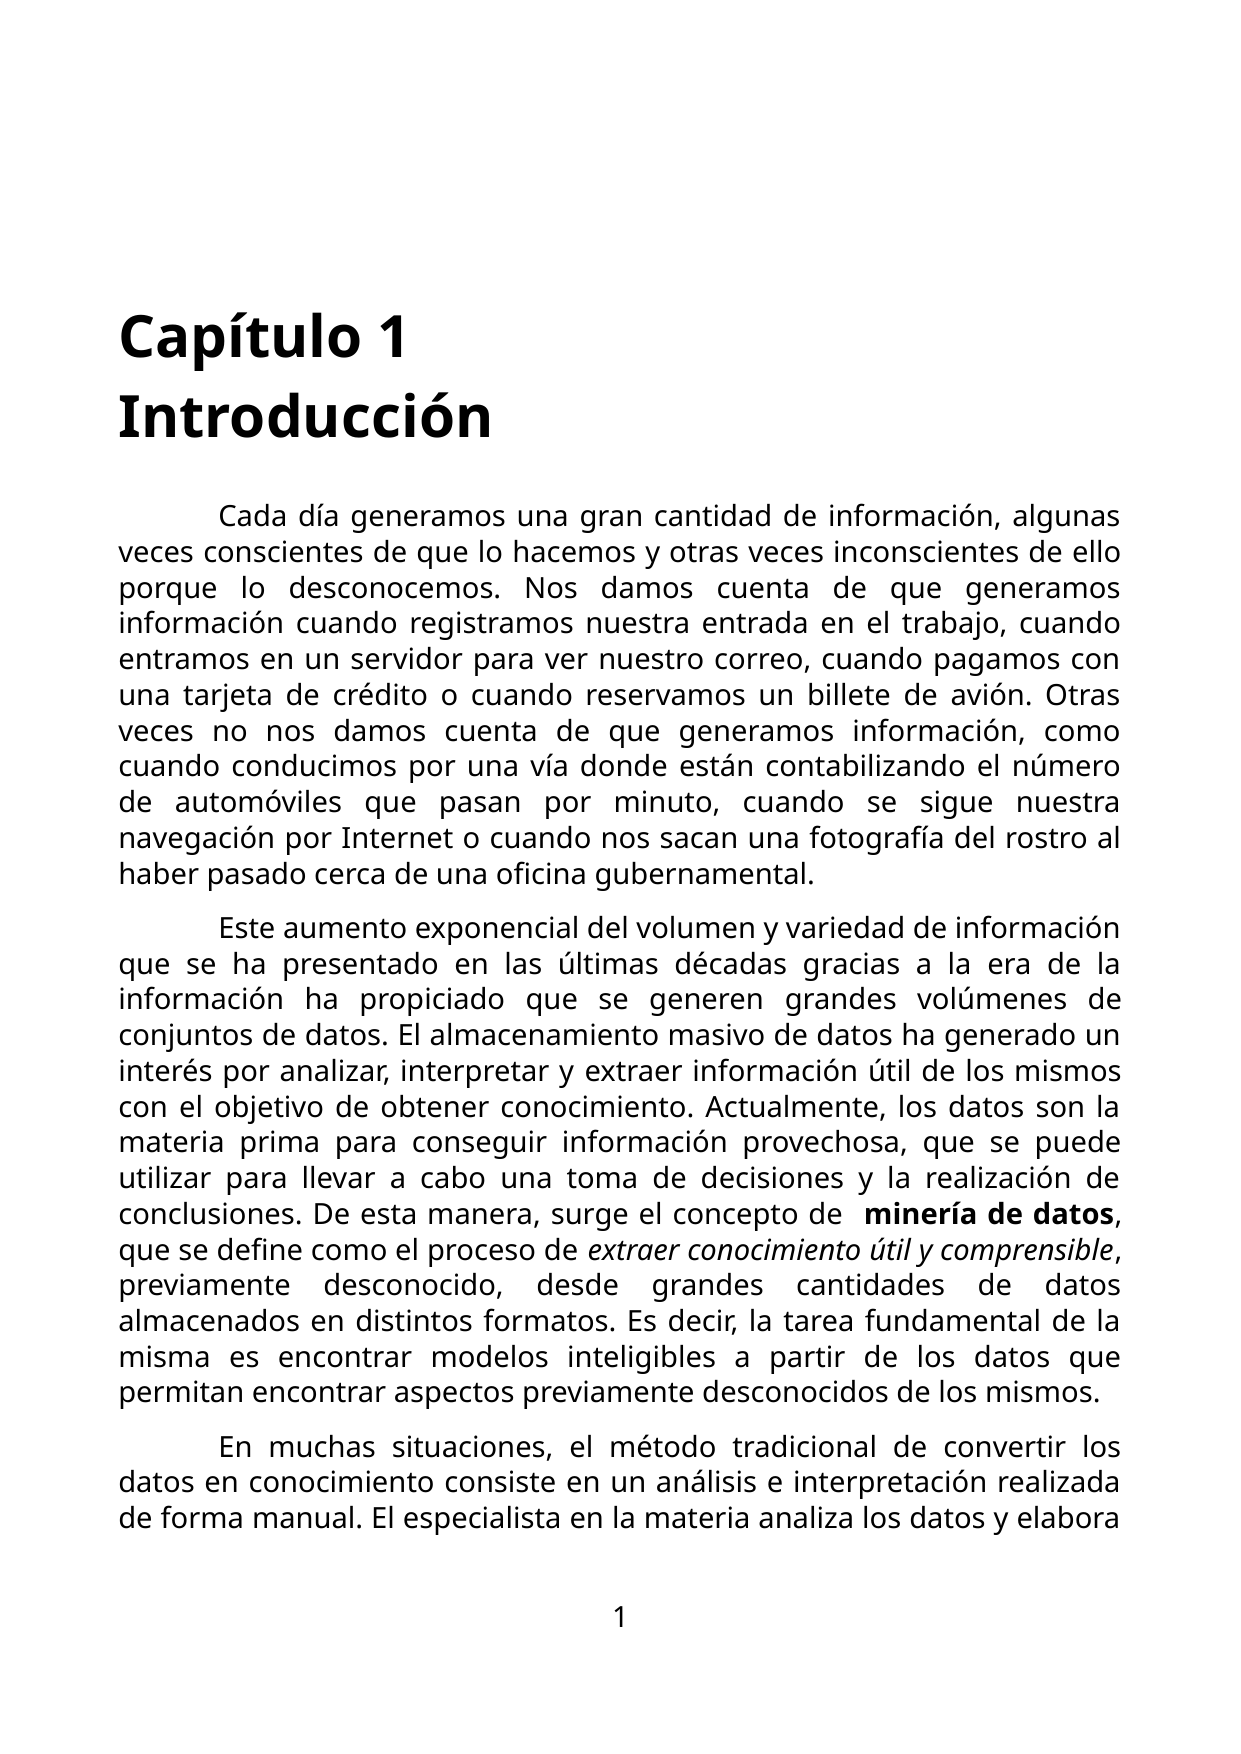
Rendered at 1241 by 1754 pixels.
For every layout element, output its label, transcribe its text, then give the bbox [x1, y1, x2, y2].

text Cada día generamos una gran cantidad de información, algunas veces conscientes de que lo hacemos y otras veces inconscientes de ello porque lo desconocemos. Nos damos cuenta de que generamos información cuando registramos nuestra entrada en el trabajo, cuando entramos en un servidor para ver nuestro correo, cuando pagamos con una tarjeta de crédito o cuando reservamos un billete de avión. Otras veces no nos damos cuenta de que generamos información, como cuando conducimos por una vía donde están contabilizando el número de automóviles que pasan por minuto, cuando se sigue nuestra navegación por Internet o cuando nos sacan una fotografía del rostro al haber pasado cerca de una oficina gubernamental. [118, 496, 1122, 893]
text En muchas situaciones, el método tradicional de convertir los datos en conocimiento consiste en un análisis e interpretación realizada de forma manual. El especialista en la materia analiza los datos y elabora [118, 1426, 1122, 1537]
subtitle Introducción [118, 295, 1122, 454]
text Este aumento exponencial del volumen y variedad de información que se ha presentado en las últimas décadas gracias a la era de la información ha propiciado que se generen grandes volúmenes de conjuntos de datos. El almacenamiento masivo de datos ha generado un interés por analizar, interpretar y extraer información útil de los mismos con el objetivo de obtener conocimiento. Actualmente, los datos son la materia prima para conseguir información provechosa, que se puede utilizar para llevar a cabo una toma de decisiones y la realización de conclusiones. De esta manera, surge el concepto de minería de datos, que se define como el proceso de extraer conocimiento útil y comprensible, previamente desconocido, desde grandes cantidades de datos almacenados en distintos formatos. Es decir, la tarea fundamental de la misma es encontrar modelos inteligibles a partir de los datos que permitan encontrar aspectos previamente desconocidos de los mismos. [118, 907, 1122, 1411]
